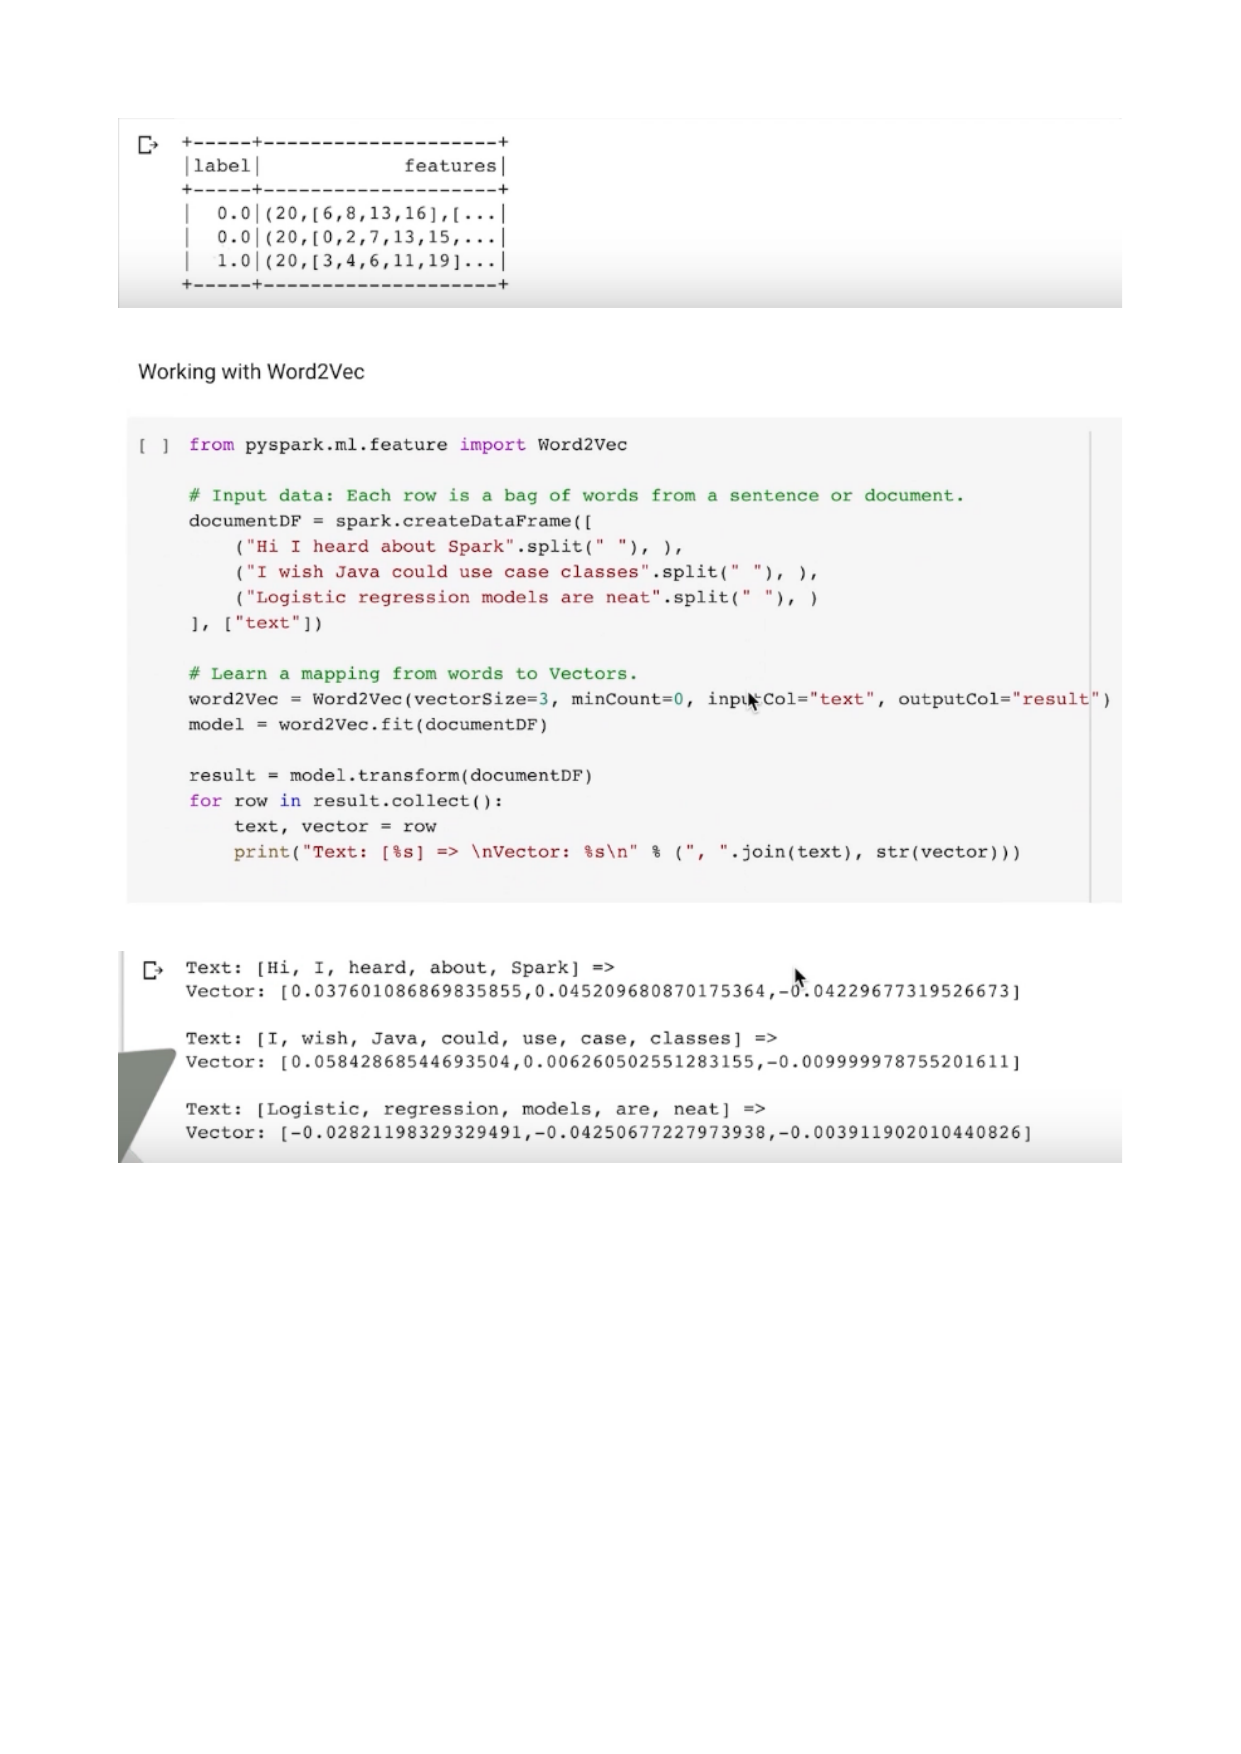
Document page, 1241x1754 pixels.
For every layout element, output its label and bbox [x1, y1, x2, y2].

picture [118, 951, 1123, 1163]
picture [118, 118, 1123, 308]
picture [118, 351, 1123, 908]
